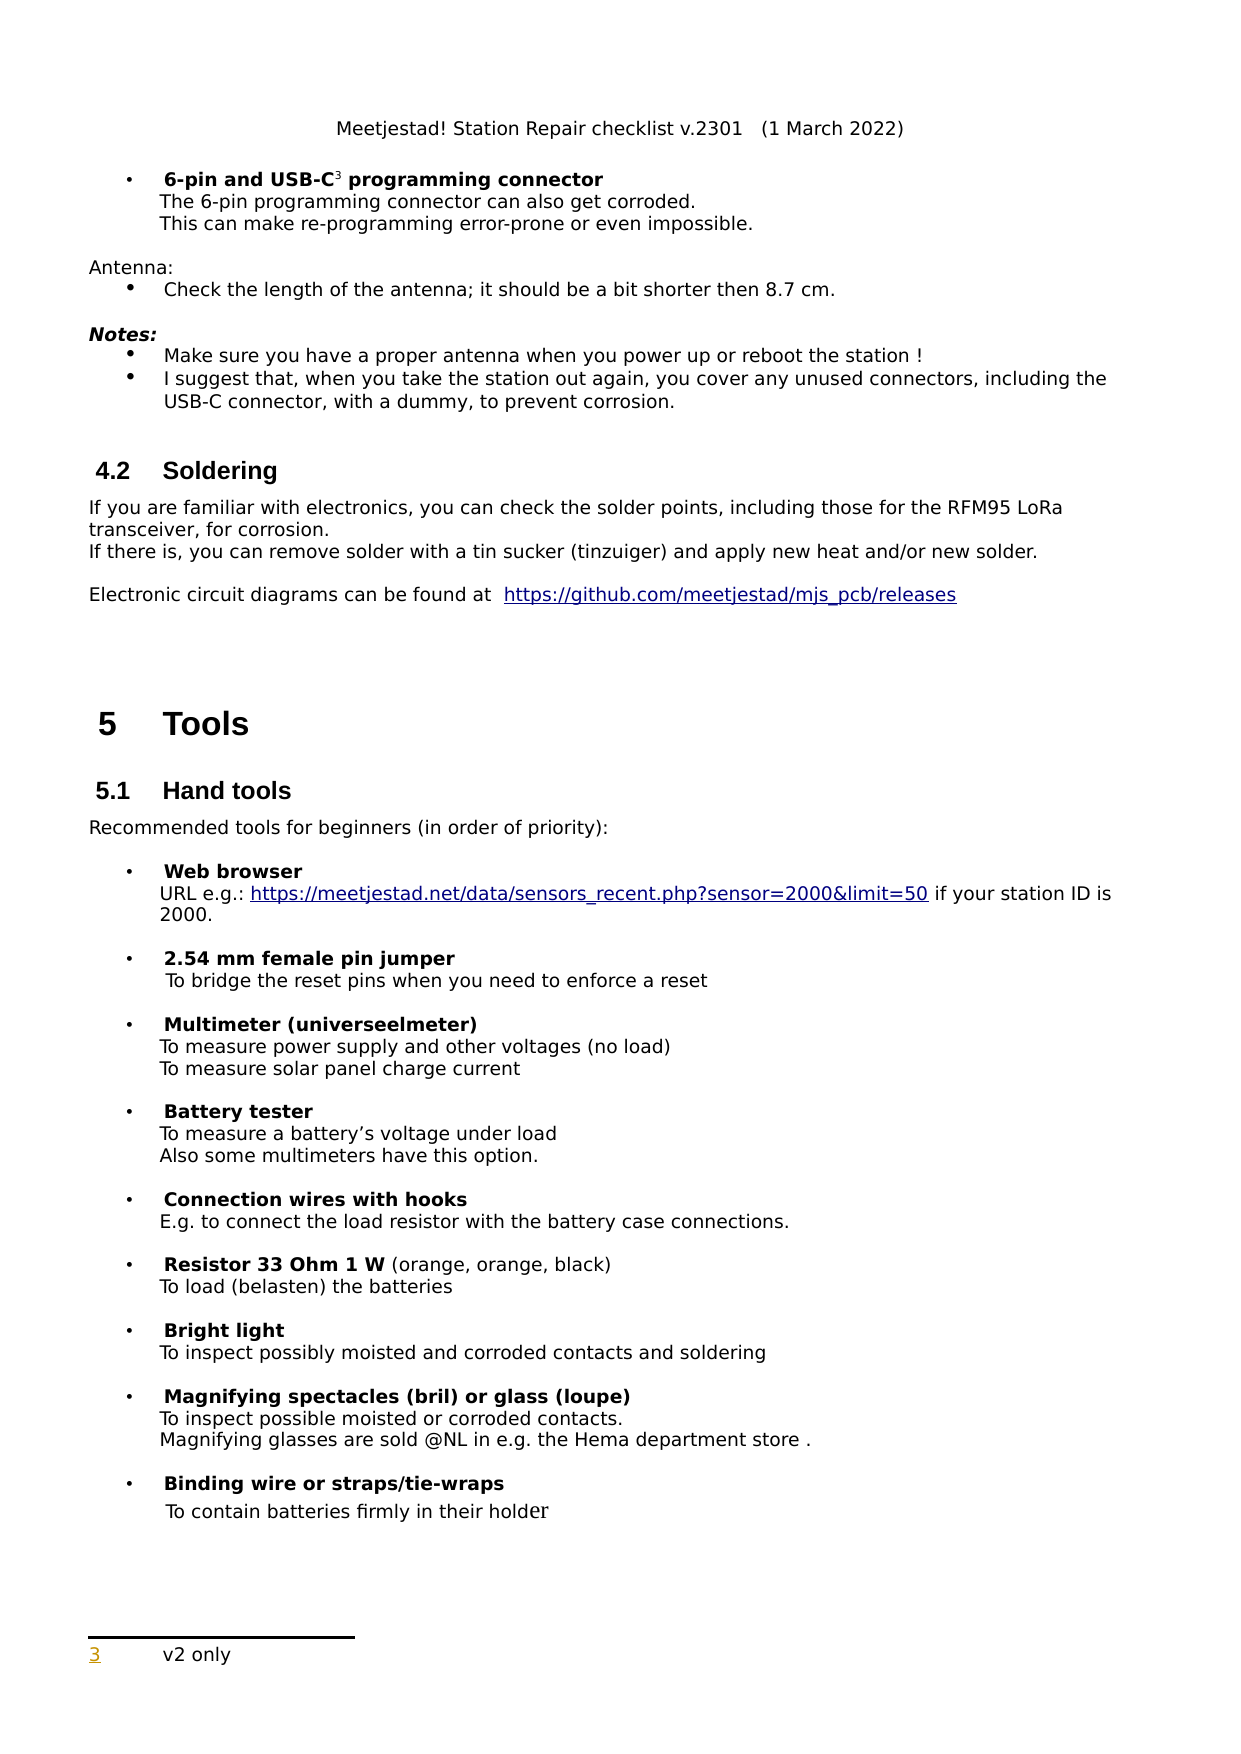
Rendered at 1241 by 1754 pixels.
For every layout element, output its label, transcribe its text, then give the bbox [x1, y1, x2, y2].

subtitle Soldering [88, 456, 1152, 484]
list Magnifying spectacles (bril) or glass (loupe) [126, 1386, 1152, 1408]
list Make sure you have a proper antenna when you power up or reboot the station ! [126, 345, 1152, 368]
text The 6-pin programming connector can also get corroded. This can make re-programming error-prone or even impossible. [159, 191, 1152, 235]
text E.g. to connect the load resistor with the battery case connections. [159, 1211, 1152, 1233]
list v2 only [88, 1643, 1152, 1665]
text To inspect possibly moisted and corroded contacts and soldering [159, 1342, 1152, 1364]
text URL e.g.: https://meetjestad.net/data/sensors_recent.php?sensor=2000&limit=50 if your station ID is 2000. [159, 883, 1152, 926]
text To measure a battery’s voltage under load Also some multimeters have this option. [159, 1123, 1152, 1167]
text To load (belasten) the batteries [159, 1276, 1152, 1298]
text Antenna: [88, 257, 1152, 279]
text To contain batteries firmly in their holder [165, 1495, 1152, 1524]
text Notes: [88, 323, 1152, 345]
text Electronic circuit diagrams can be found at https://github.com/meetjestad/mjs_pcb/releases [88, 584, 1152, 606]
list Bright light [126, 1320, 1152, 1342]
list 2.54 mm female pin jumper [126, 948, 1152, 970]
list I suggest that, when you take the station out again, you cover any unused connectors, including the USB-C connector, with a dummy, to prevent corrosion. [126, 368, 1152, 413]
text Recommended tools for beginners (in order of priority): [88, 817, 1152, 839]
subtitle Tools [88, 704, 1152, 742]
text To measure power supply and other voltages (no load) To measure solar panel charge current [159, 1036, 1152, 1079]
list Connection wires with hooks [126, 1189, 1152, 1211]
list Resistor 33 Ohm 1 W (orange, orange, black) [126, 1254, 1152, 1276]
text To inspect possible moisted or corroded contacts. Magnifying glasses are sold @NL in e.g. the Hema department store . [159, 1408, 1152, 1451]
list Web browser [126, 861, 1152, 883]
text If you are familiar with electronics, you can check the solder points, including those for the RFM95 LoRa transceiver, for corrosion. If there is, you can remove solder with a tin sucker (tinzuiger) and apply new heat and/or new solder. [88, 497, 1152, 562]
list Multimeter (universeelmeter) [126, 1014, 1152, 1036]
list Check the length of the antenna; it should be a bit shorter then 8.7 cm. [126, 279, 1152, 302]
list Binding wire or straps/tie-wraps [126, 1473, 1152, 1495]
list Battery tester [126, 1101, 1152, 1123]
text To bridge the reset pins when you need to enforce a reset [165, 970, 1152, 992]
subtitle Hand tools [88, 776, 1152, 804]
list 6-pin and USB-C programming connector [126, 169, 1152, 191]
